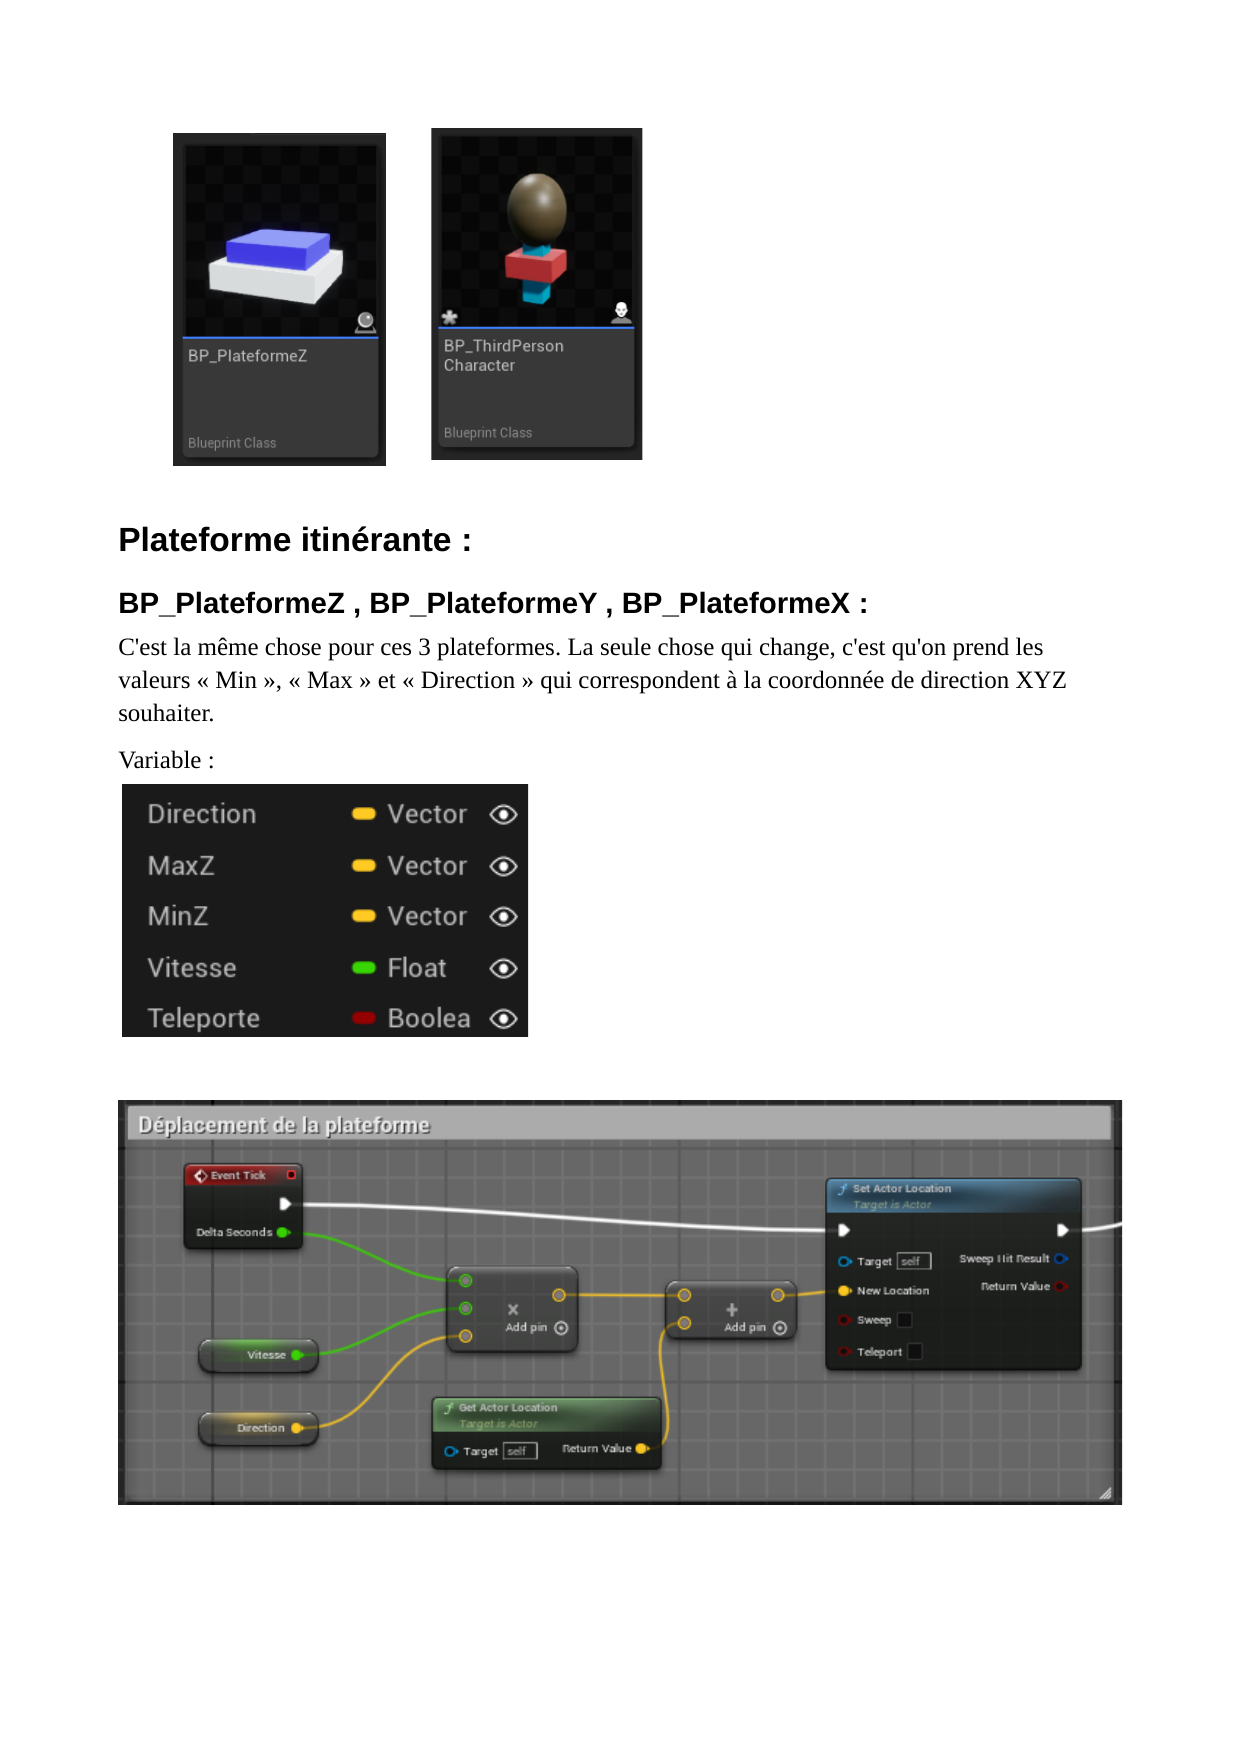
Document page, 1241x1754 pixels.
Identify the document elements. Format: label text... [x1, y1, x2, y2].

subtitle Plateforme itinérante : [118, 520, 1122, 558]
text Variable : [118, 745, 1122, 774]
picture [118, 1100, 1123, 1505]
picture [173, 133, 386, 466]
picture [431, 128, 643, 460]
subtitle BP_PlateformeZ , BP_PlateformeY , BP_PlateformeX : [118, 586, 1122, 619]
picture [122, 784, 529, 1037]
text C'est la même chose pour ces 3 plateformes. La seule chose qui change, c'est qu'on prend les valeurs « Min », « Max » et « Direction » qui correspondent à la coordonnée de direction XYZ souhaiter. [118, 632, 1122, 727]
